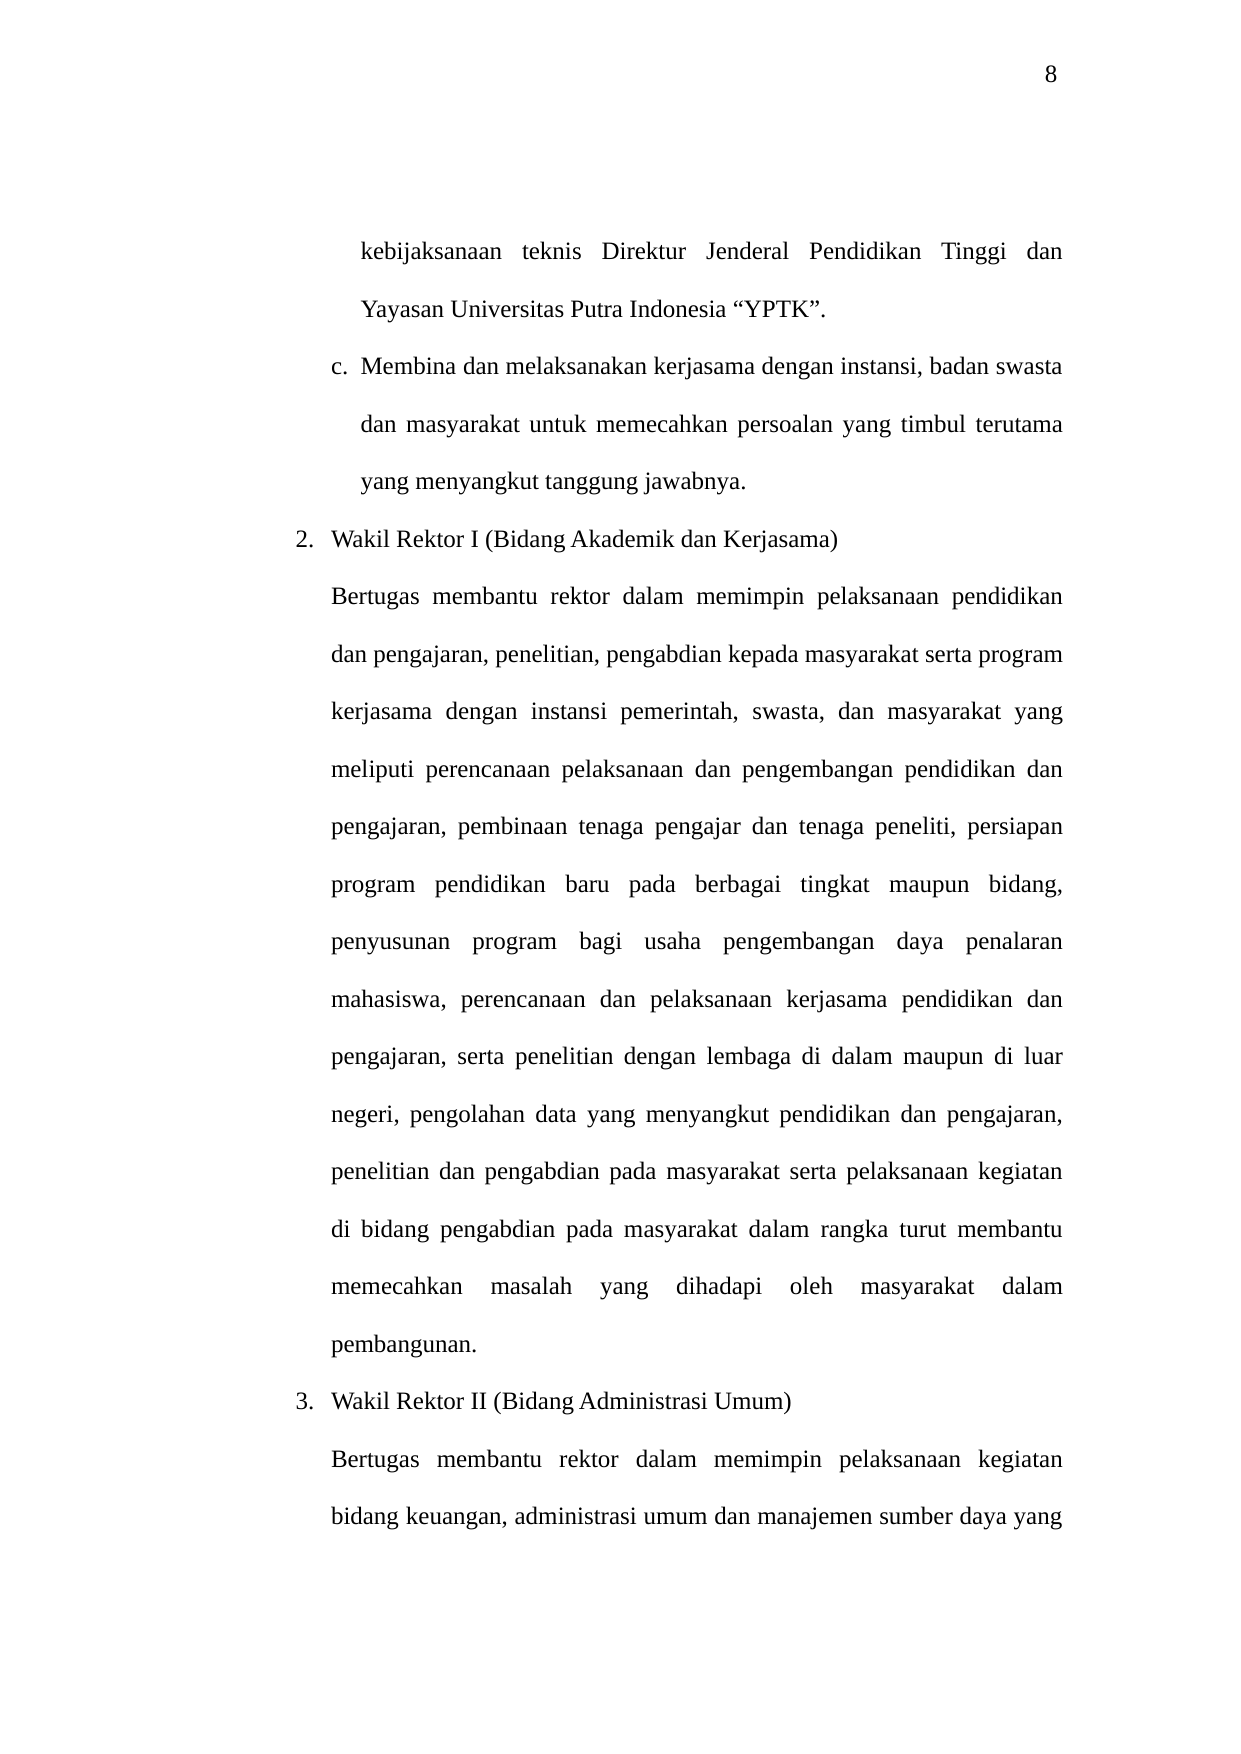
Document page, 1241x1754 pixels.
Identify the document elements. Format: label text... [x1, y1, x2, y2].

list Wakil Rektor II (Bidang Administrasi Umum) [295, 1386, 1063, 1415]
list Membina dan melaksanakan kerjasama dengan instansi, badan swasta dan masyarakat untuk memecahkan persoalan yang timbul terutama yang menyangkut tanggung jawabnya. [331, 351, 1063, 495]
list Bertugas membantu rektor dalam memimpin pelaksanaan pendidikan dan pengajaran, penelitian, pengabdian kepada masyarakat serta program kerjasama dengan instansi pemerintah, swasta, dan masyarakat yang meliputi perencanaan pelaksanaan dan pengembangan pendidikan dan pengajaran, pembinaan tenaga pengajar dan tenaga peneliti, persiapan program pendidikan baru pada berbagai tingkat maupun bidang, penyusunan program bagi usaha pengembangan daya penalaran mahasiswa, perencanaan dan pelaksanaan kerjasama pendidikan dan pengajaran, serta penelitian dengan lembaga di dalam maupun di luar negeri, pengolahan data yang menyangkut pendidikan dan pengajaran, penelitian dan pengabdian pada masyarakat serta pelaksanaan kegiatan di bidang pengabdian pada masyarakat dalam rangka turut membantu memecahkan masalah yang dihadapi oleh masyarakat dalam pembangunan. [295, 581, 1063, 1357]
list Wakil Rektor I (Bidang Akademik dan Kerjasama) [295, 524, 1063, 552]
list kebijaksanaan teknis Direktur Jenderal Pendidikan Tinggi dan Yayasan Universitas Putra Indonesia “YPTK”. [331, 236, 1063, 322]
list Bertugas membantu rektor dalam memimpin pelaksanaan kegiatan bidang keuangan, administrasi umum dan manajemen sumber daya yang [295, 1444, 1063, 1530]
